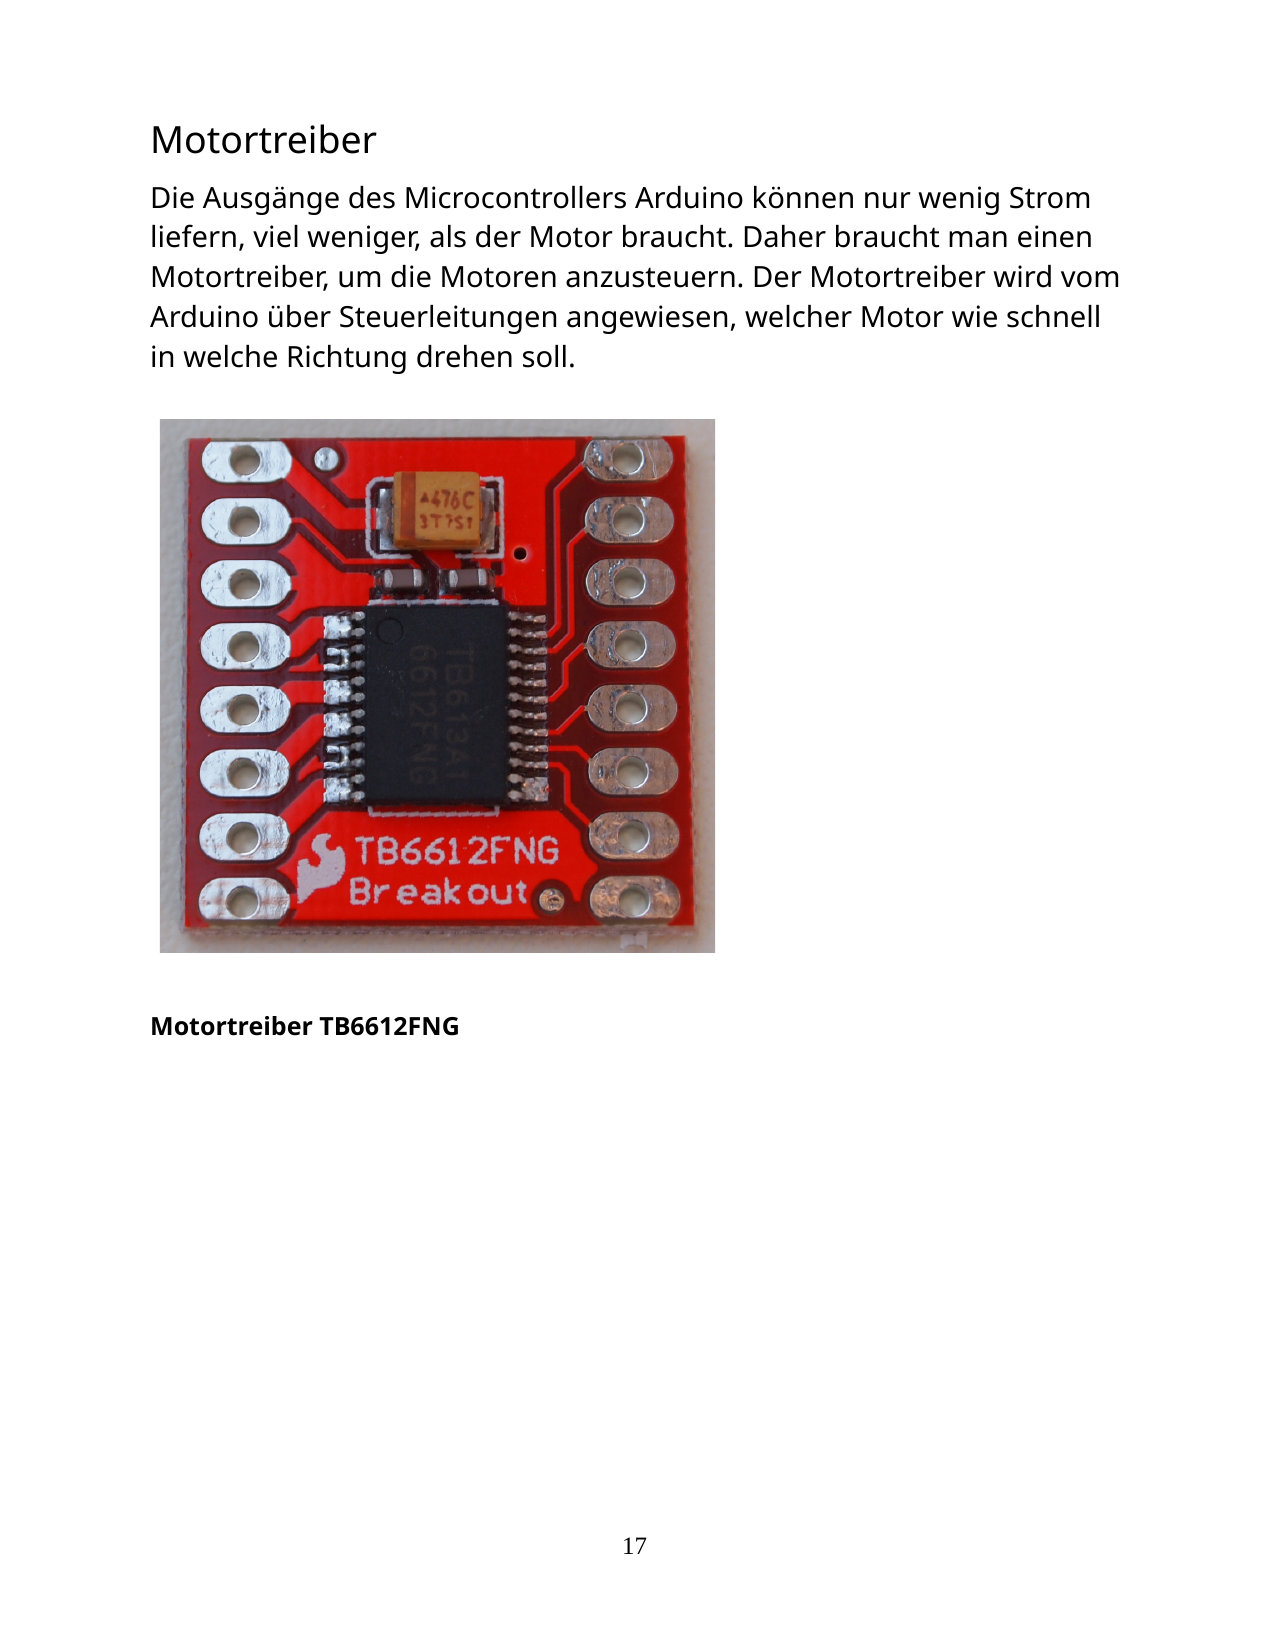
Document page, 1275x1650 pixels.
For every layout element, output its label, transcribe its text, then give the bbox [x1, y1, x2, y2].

subtitle Motortreiber [150, 113, 1125, 164]
picture [159, 419, 716, 953]
text Die Ausgänge des Microcontrollers Arduino können nur wenig Strom liefern, viel weniger, als der Motor braucht. Daher braucht man einen Motortreiber, um die Motoren anzusteuern. Der Motortreiber wird vom Arduino über Steuerleitungen angewiesen, welcher Motor wie schnell in welche Richtung drehen soll. [150, 177, 1125, 376]
text Motortreiber TB6612FNG [150, 1008, 1125, 1042]
